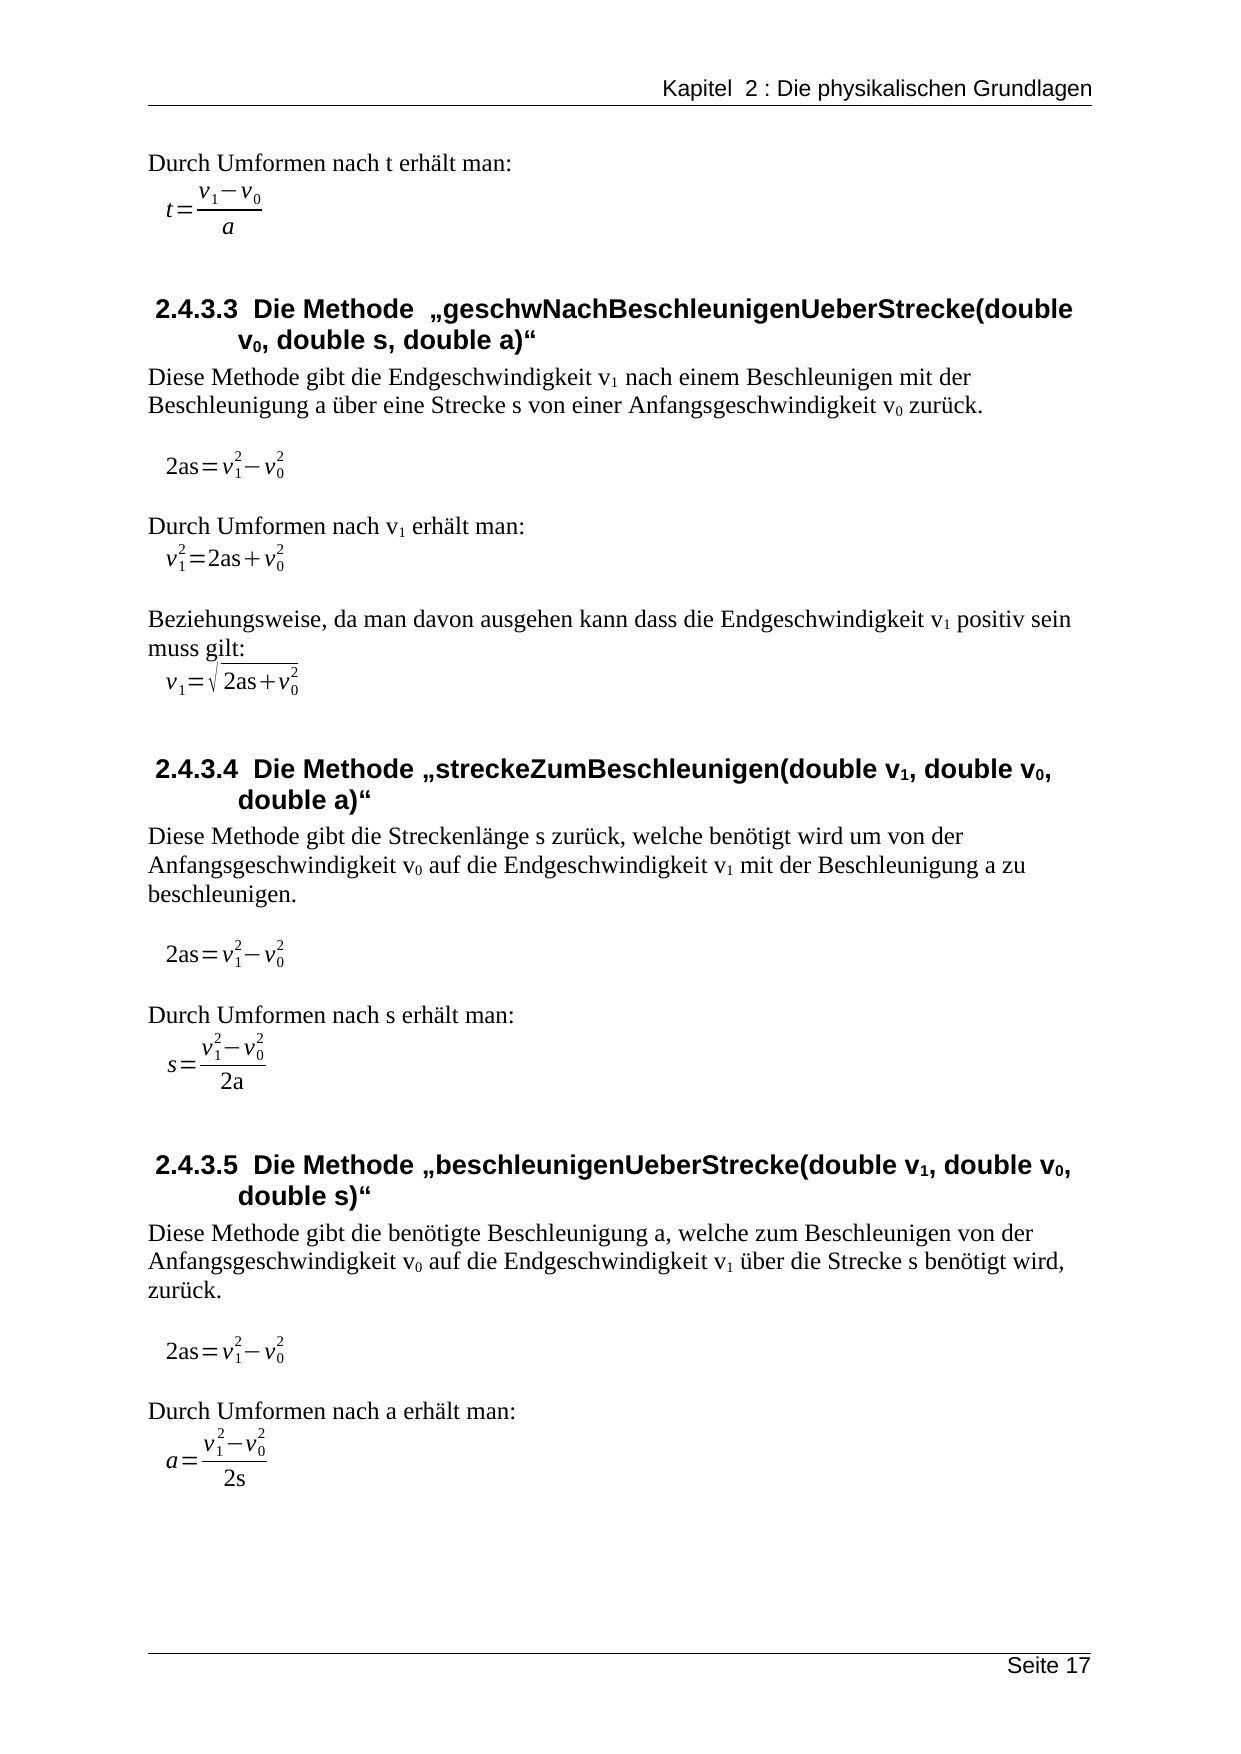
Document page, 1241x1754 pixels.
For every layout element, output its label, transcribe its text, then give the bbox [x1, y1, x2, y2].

subtitle Die Methode „streckeZumBeschleunigen(double v1, double v0, double a)“ [148, 753, 1092, 815]
text Diese Methode gibt die benötigte Beschleunigung a, welche zum Beschleunigen von der Anfangsgeschwindigkeit v0 auf die Endgeschwindigkeit v1 über die Strecke s benötigt wird, zurück. [148, 1218, 1092, 1304]
text Durch Umformen nach t erhält man: [148, 148, 1092, 176]
text Beziehungsweise, da man davon ausgehen kann dass die Endgeschwindigkeit v1 positiv sein muss gilt: [148, 604, 1092, 661]
text Diese Methode gibt die Streckenlänge s zurück, welche benötigt wird um von der Anfangsgeschwindigkeit v0 auf die Endgeschwindigkeit v1 mit der Beschleunigung a zu beschleunigen. [148, 821, 1092, 908]
text Durch Umformen nach a erhält man: [148, 1396, 1092, 1425]
subtitle Die Methode „geschwNachBeschleunigenUeberStrecke(double v0, double s, double a)“ [148, 293, 1092, 355]
subtitle Die Methode „beschleunigenUeberStrecke(double v1, double v0, double s)“ [148, 1149, 1092, 1211]
text Durch Umformen nach v1 erhält man: [148, 511, 1092, 540]
text Diese Methode gibt die Endgeschwindigkeit v1 nach einem Beschleunigen mit der Beschleunigung a über eine Strecke s von einer Anfangsgeschwindigkeit v0 zurück. [148, 362, 1092, 419]
text Durch Umformen nach s erhält man: [148, 1000, 1092, 1029]
